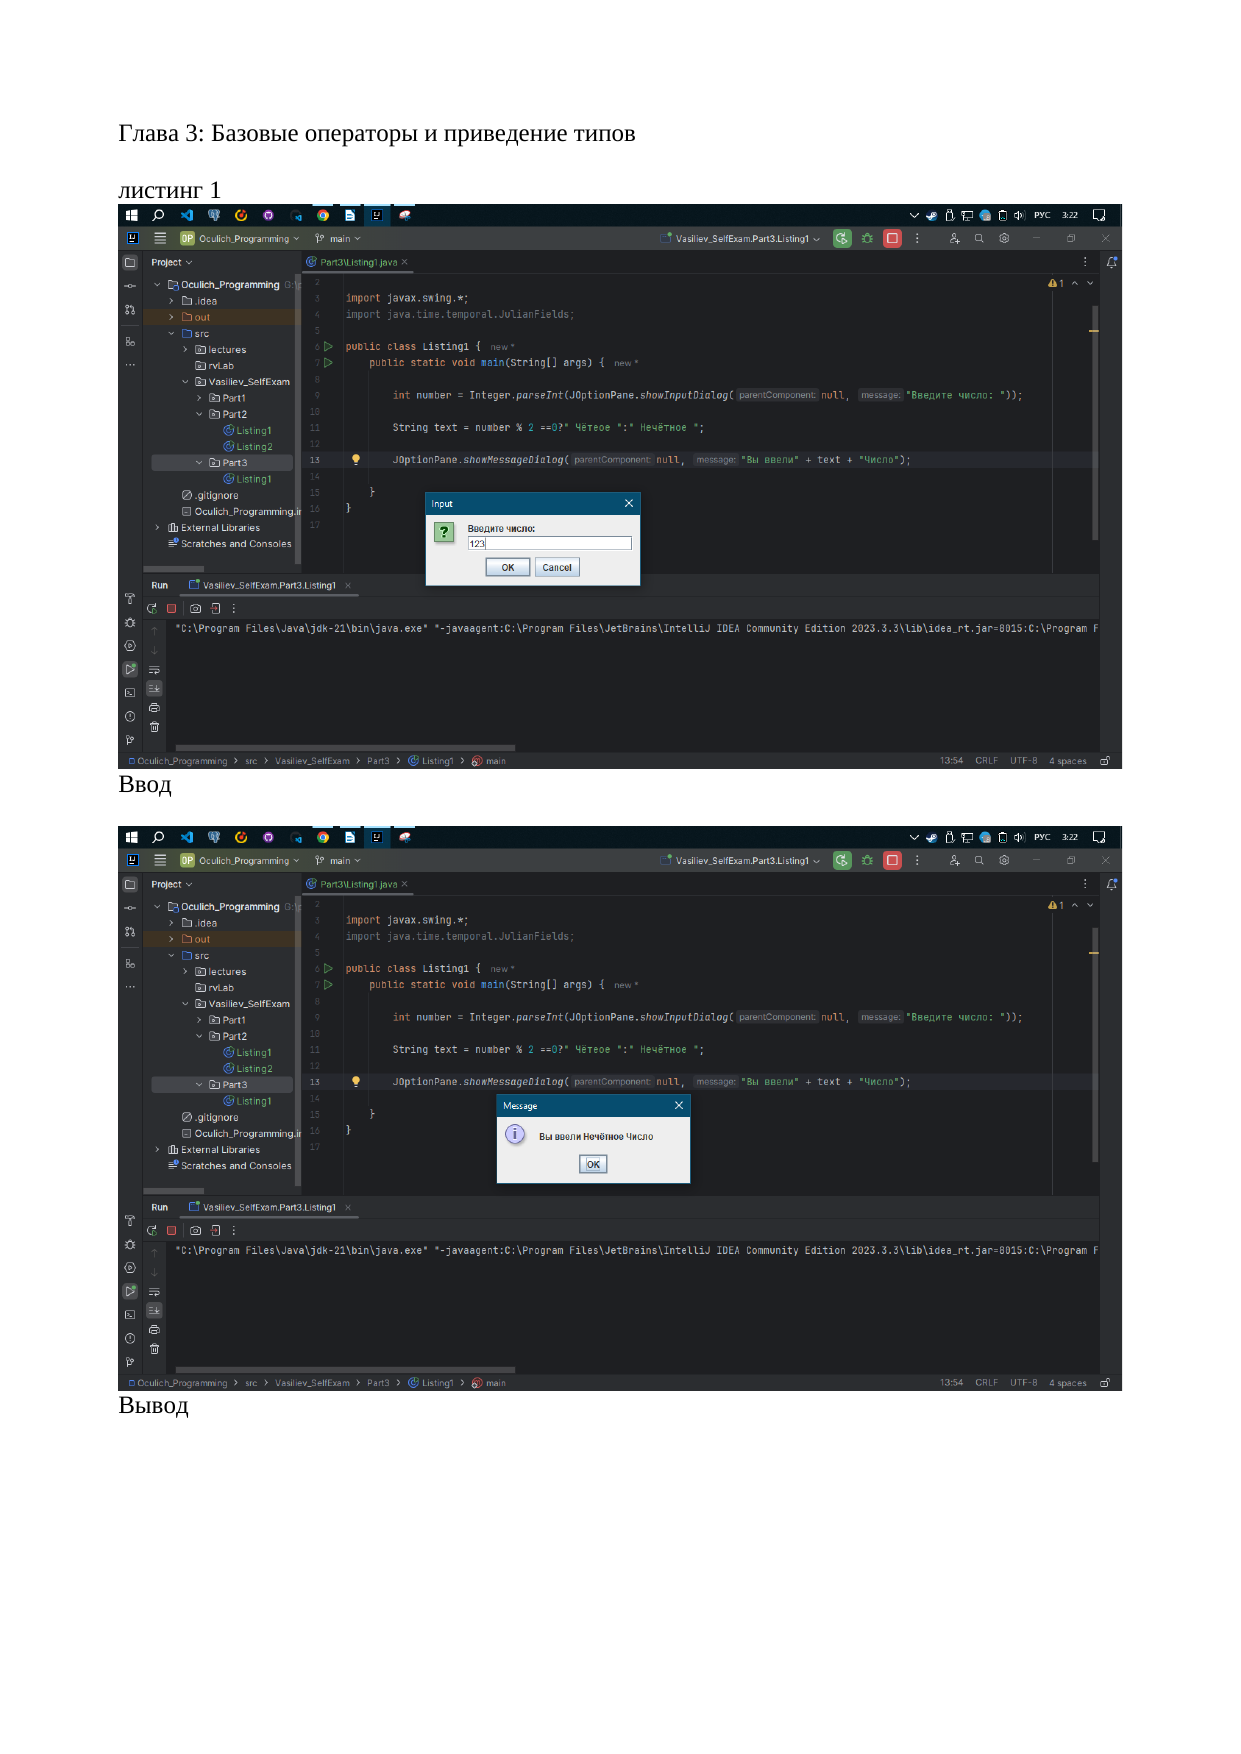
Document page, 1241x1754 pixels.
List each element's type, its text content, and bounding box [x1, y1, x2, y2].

picture [118, 204, 1123, 769]
text листинг 1 [118, 176, 1122, 204]
text Глава 3: Базовые операторы и приведение типов [118, 118, 1122, 147]
picture [118, 826, 1123, 1391]
text Ввод [118, 769, 1122, 797]
text Вывод [118, 1391, 1122, 1419]
